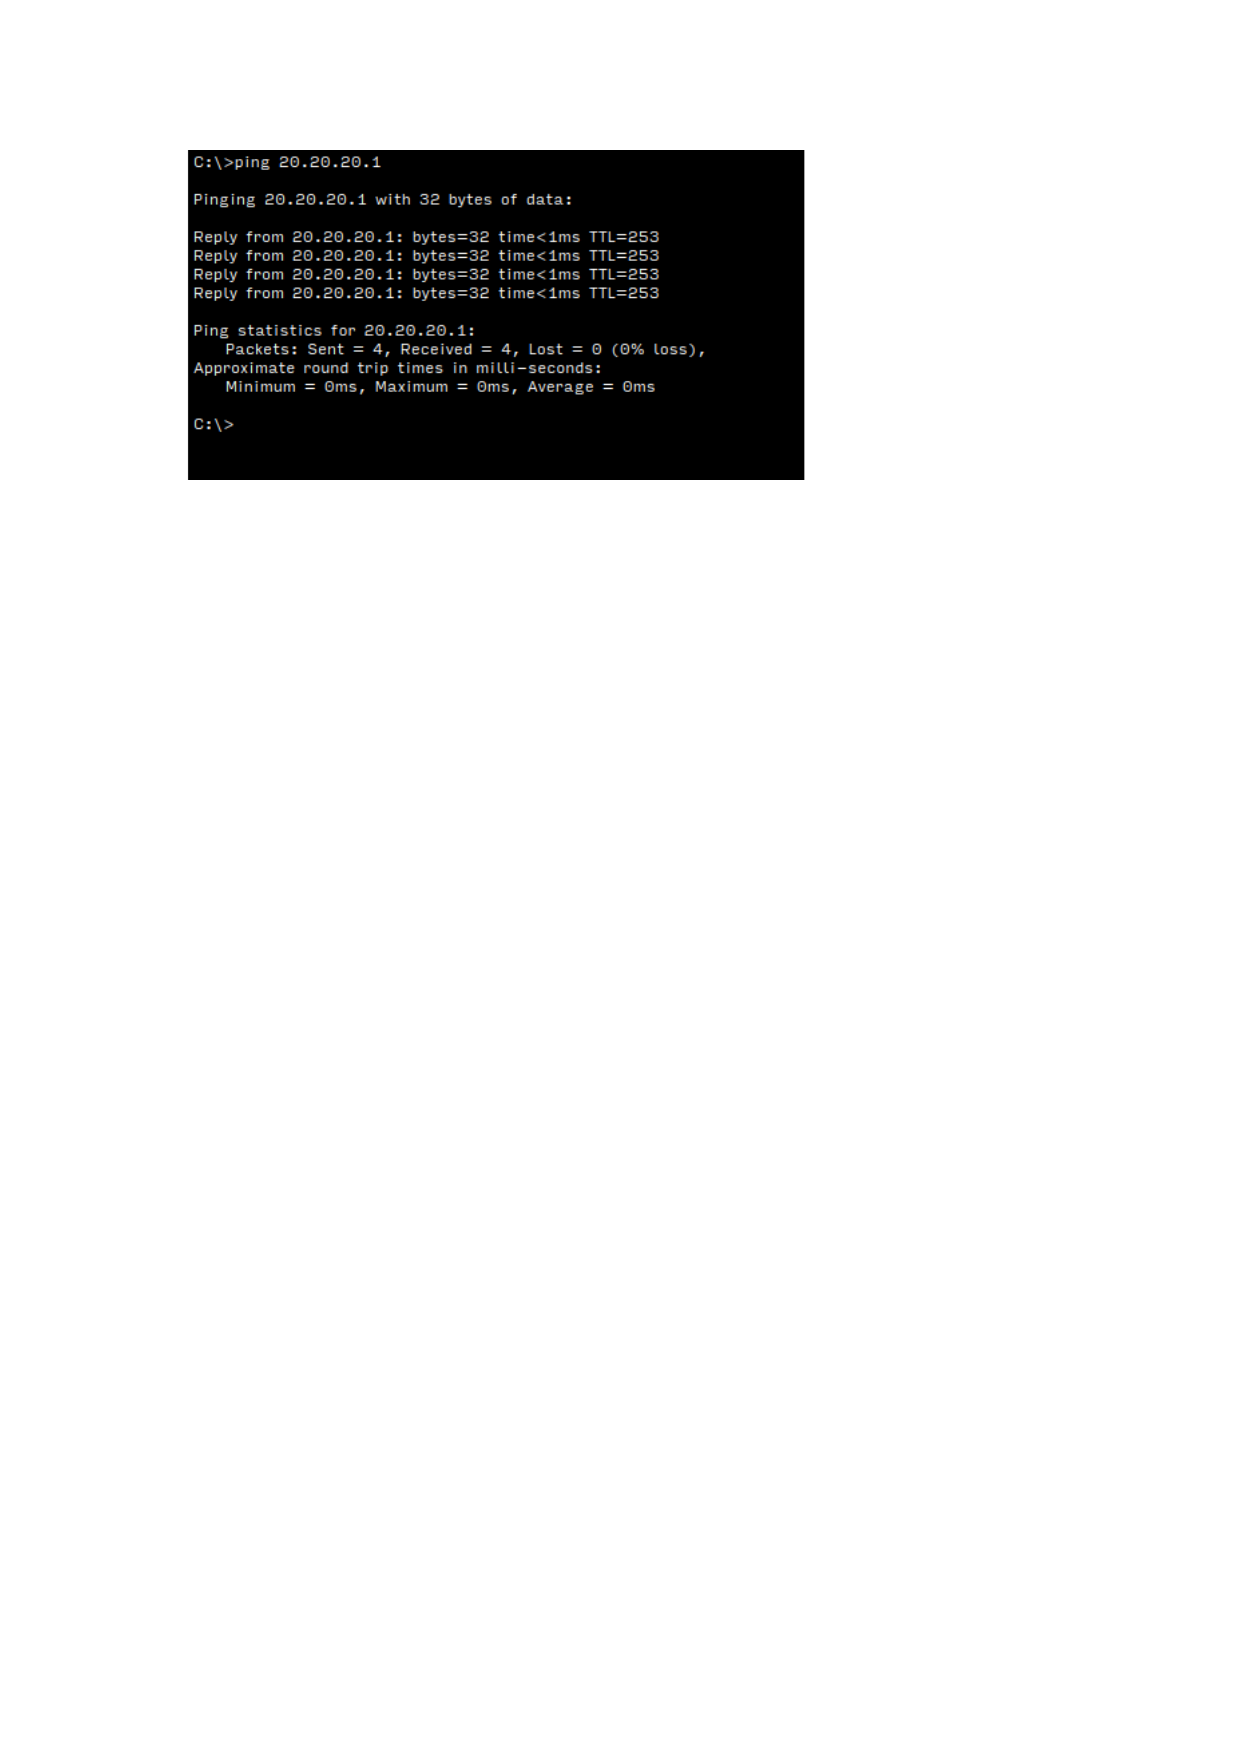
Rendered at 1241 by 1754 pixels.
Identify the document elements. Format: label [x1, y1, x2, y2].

picture [187, 150, 215, 480]
